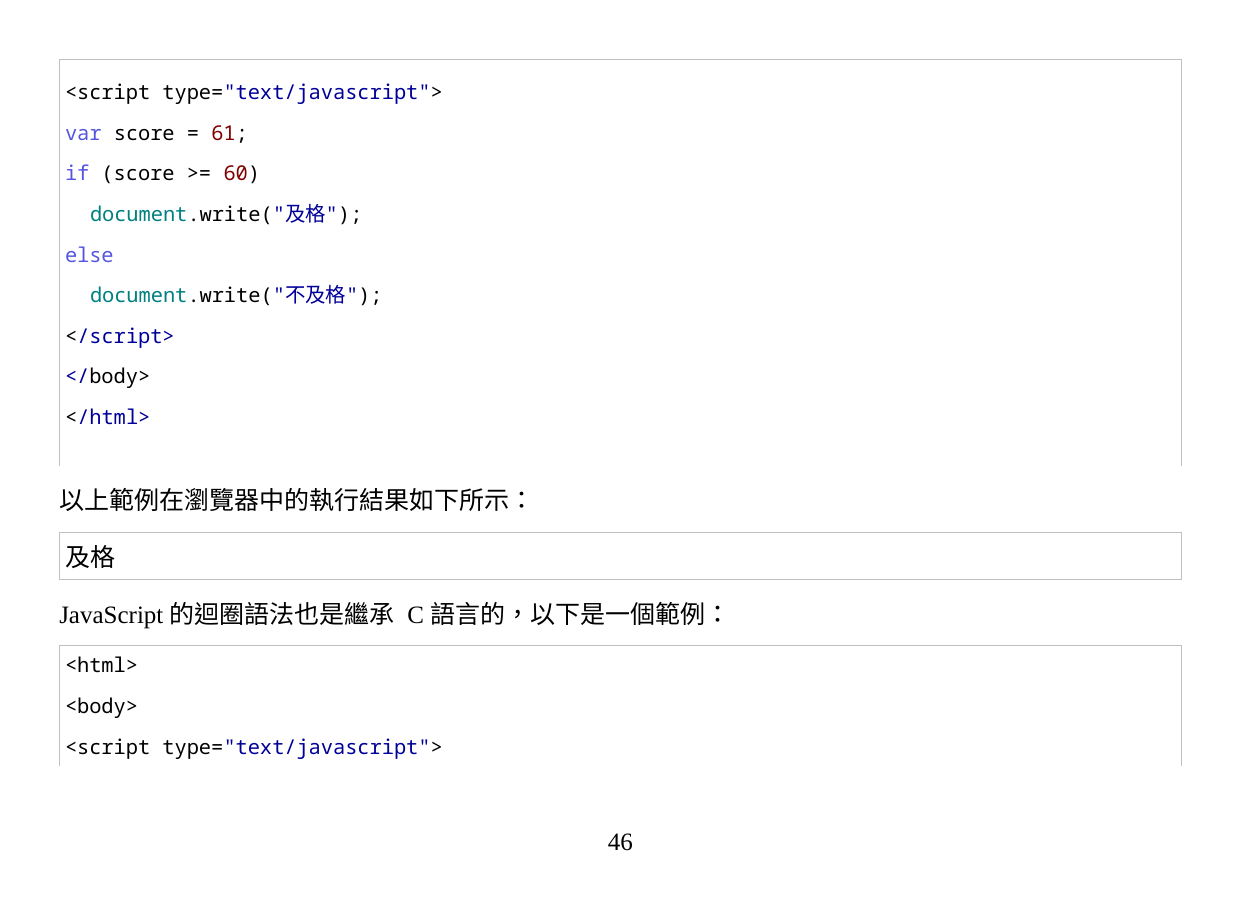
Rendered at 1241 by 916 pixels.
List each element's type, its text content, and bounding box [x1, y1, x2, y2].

table_header 及格 [60, 533, 1181, 579]
text 以上範例在瀏覽器中的執行結果如下所示： [59, 481, 1181, 517]
table_header <html> <body> <script type="text/javascript"> [60, 646, 1181, 766]
table_header <script type="text/javascript"> var score = 61; if (score >= 60) document.write("及格"); else document.write("不及格"); </script> </body> </html> [60, 60, 1181, 466]
text JavaScript 的迴圈語法也是繼承 C 語言的，以下是一個範例： [59, 594, 1181, 631]
